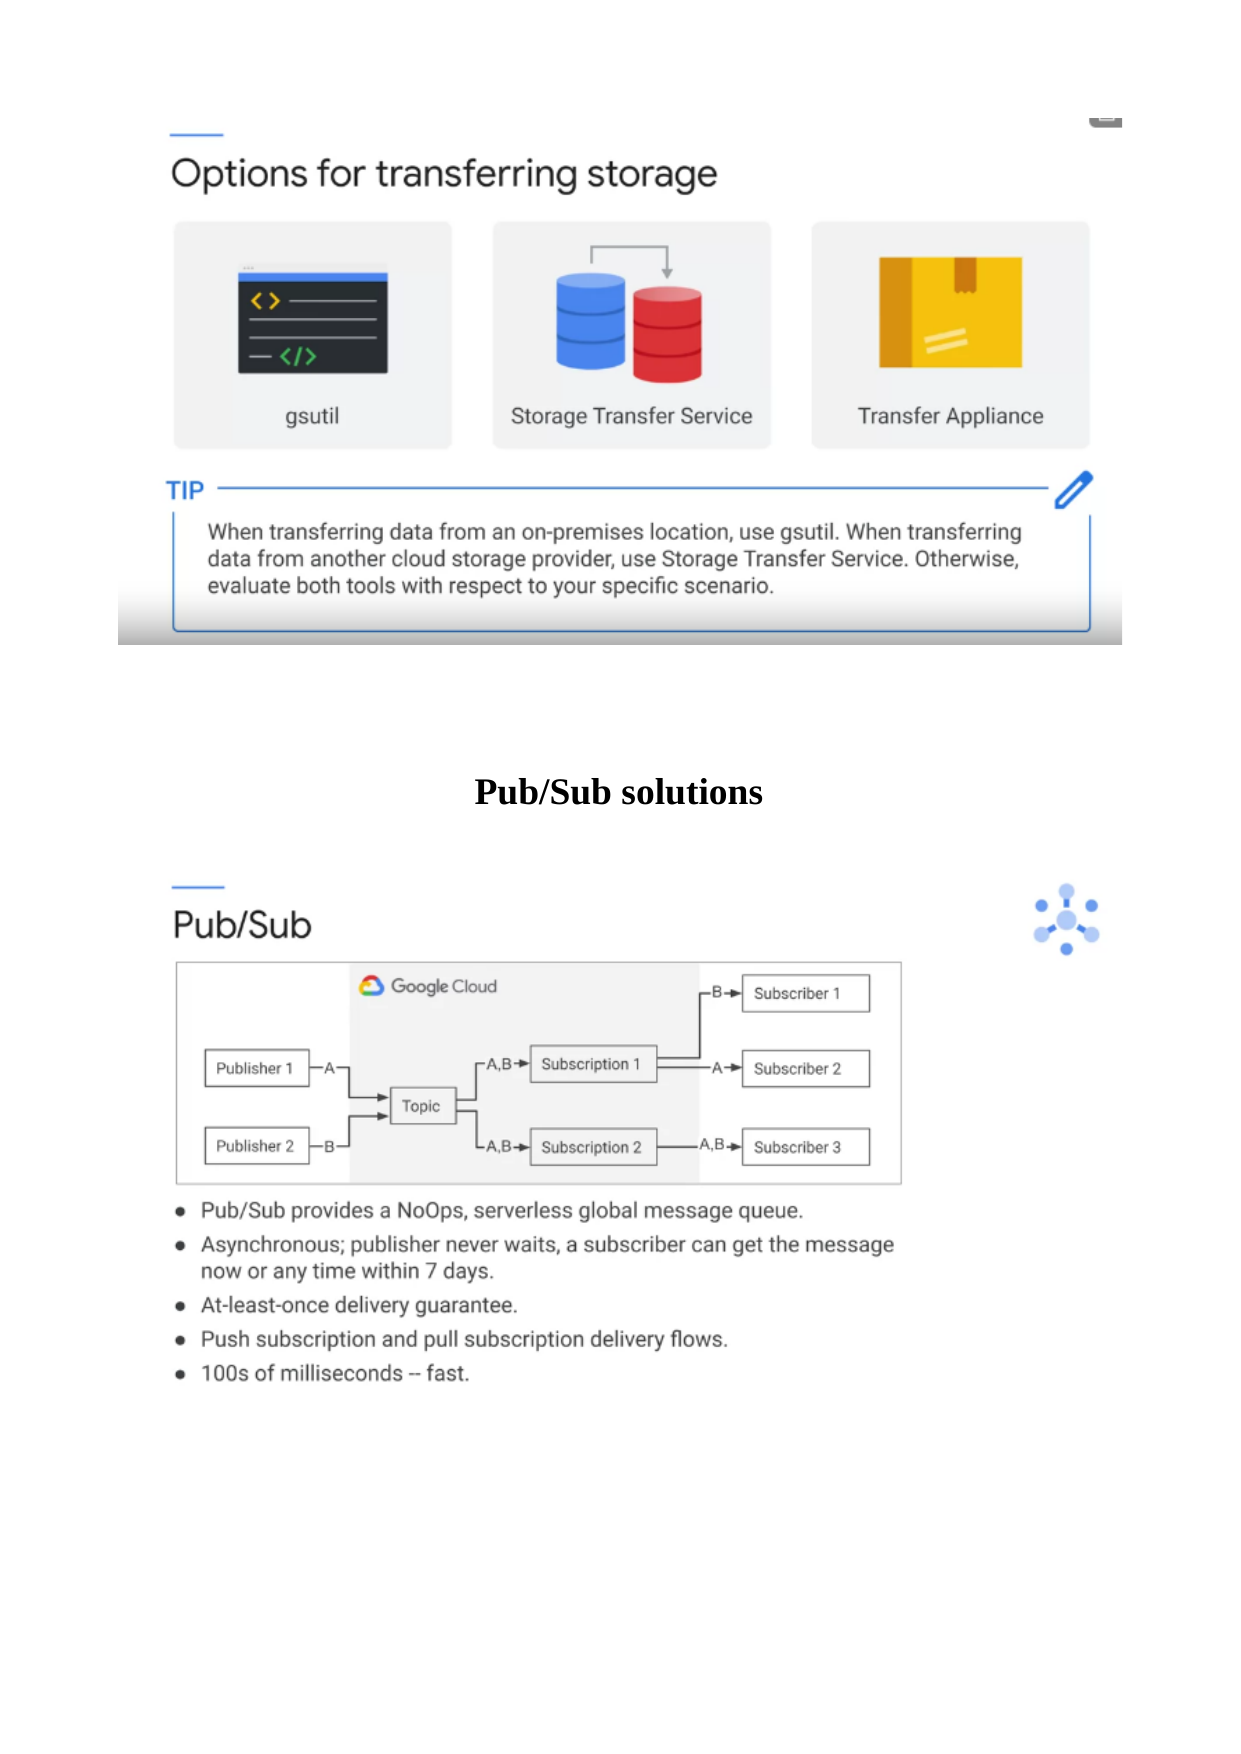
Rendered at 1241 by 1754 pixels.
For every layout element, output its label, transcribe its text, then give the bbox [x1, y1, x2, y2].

subtitle Pub/Sub solutions [118, 769, 1122, 812]
picture [118, 118, 1123, 645]
picture [118, 872, 1123, 1394]
